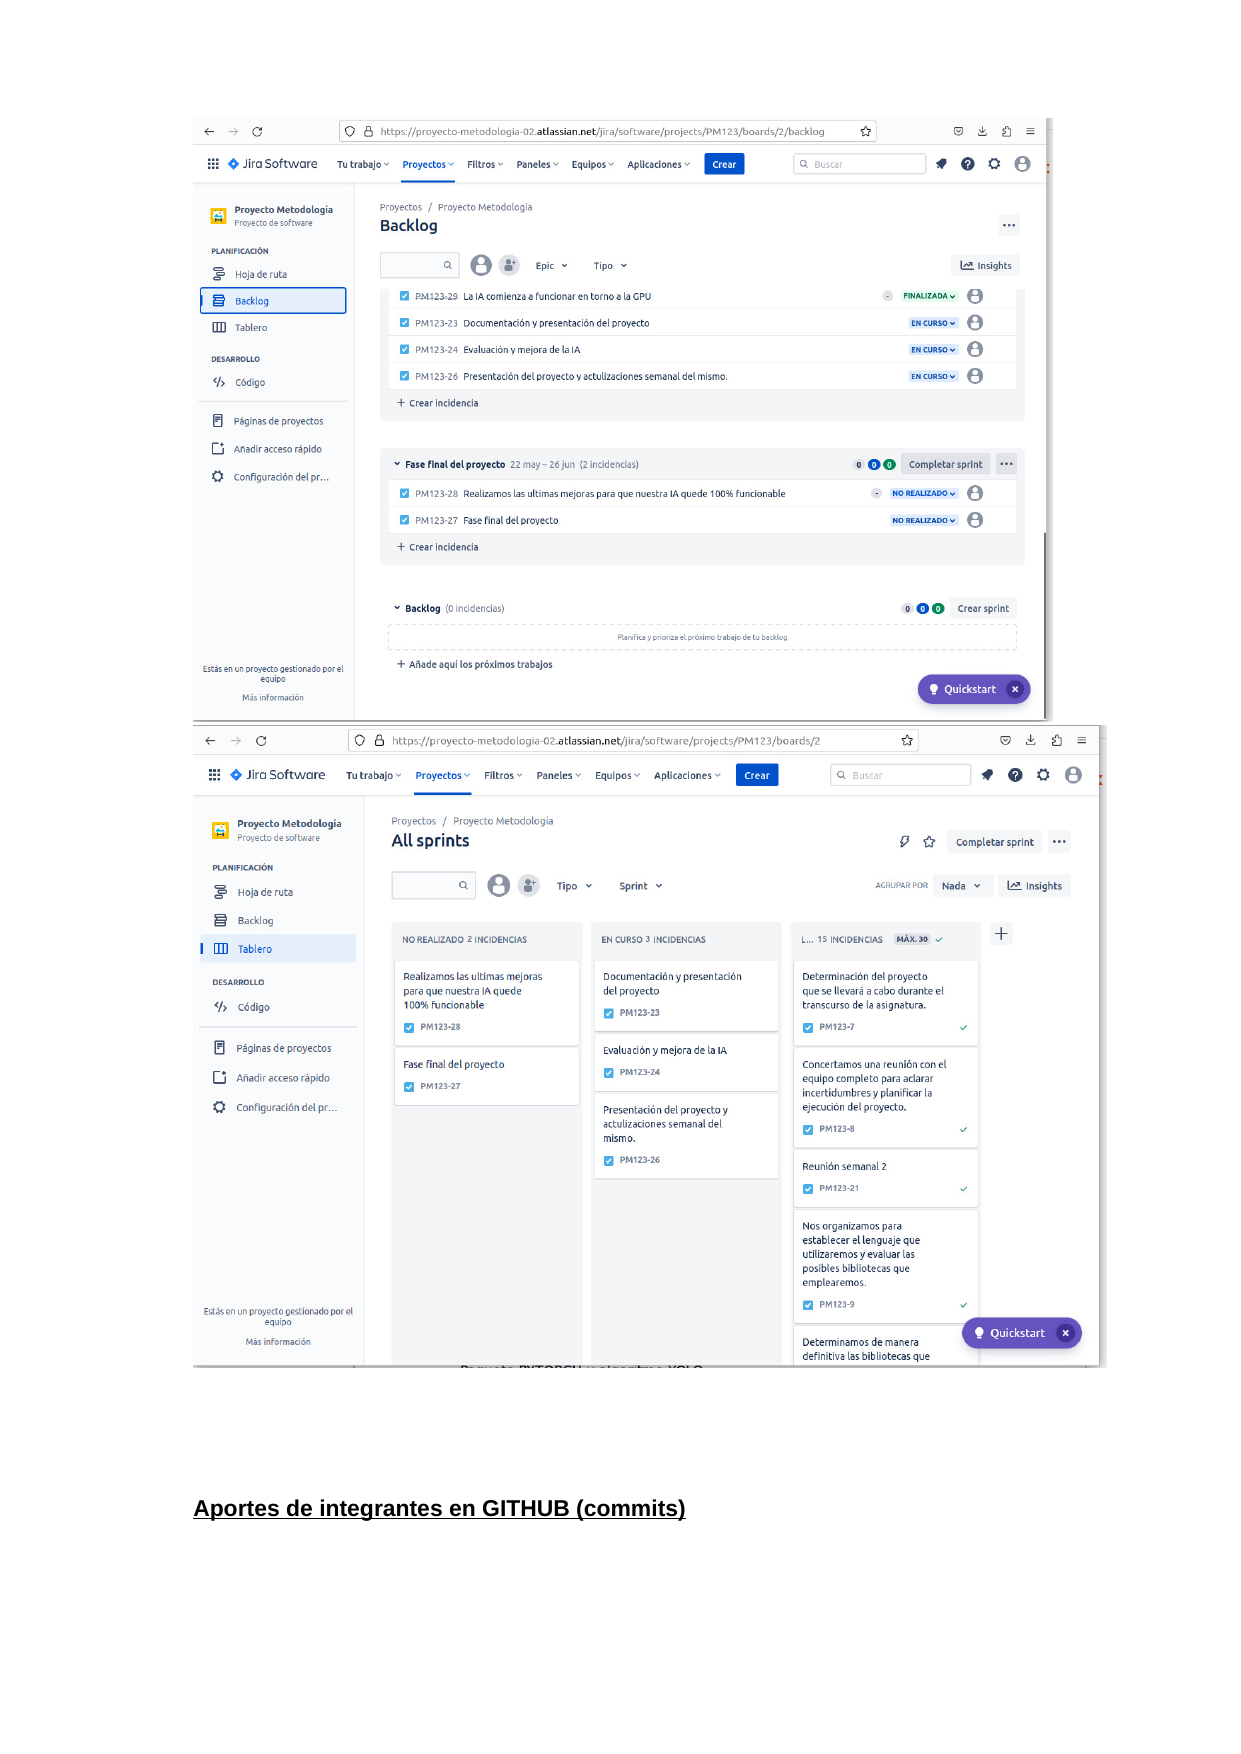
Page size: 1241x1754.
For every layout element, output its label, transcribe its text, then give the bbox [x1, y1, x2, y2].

picture [193, 118, 1054, 722]
picture [193, 725, 1107, 1368]
text Aportes de integrantes en GITHUB (commits) [193, 1495, 1122, 1521]
